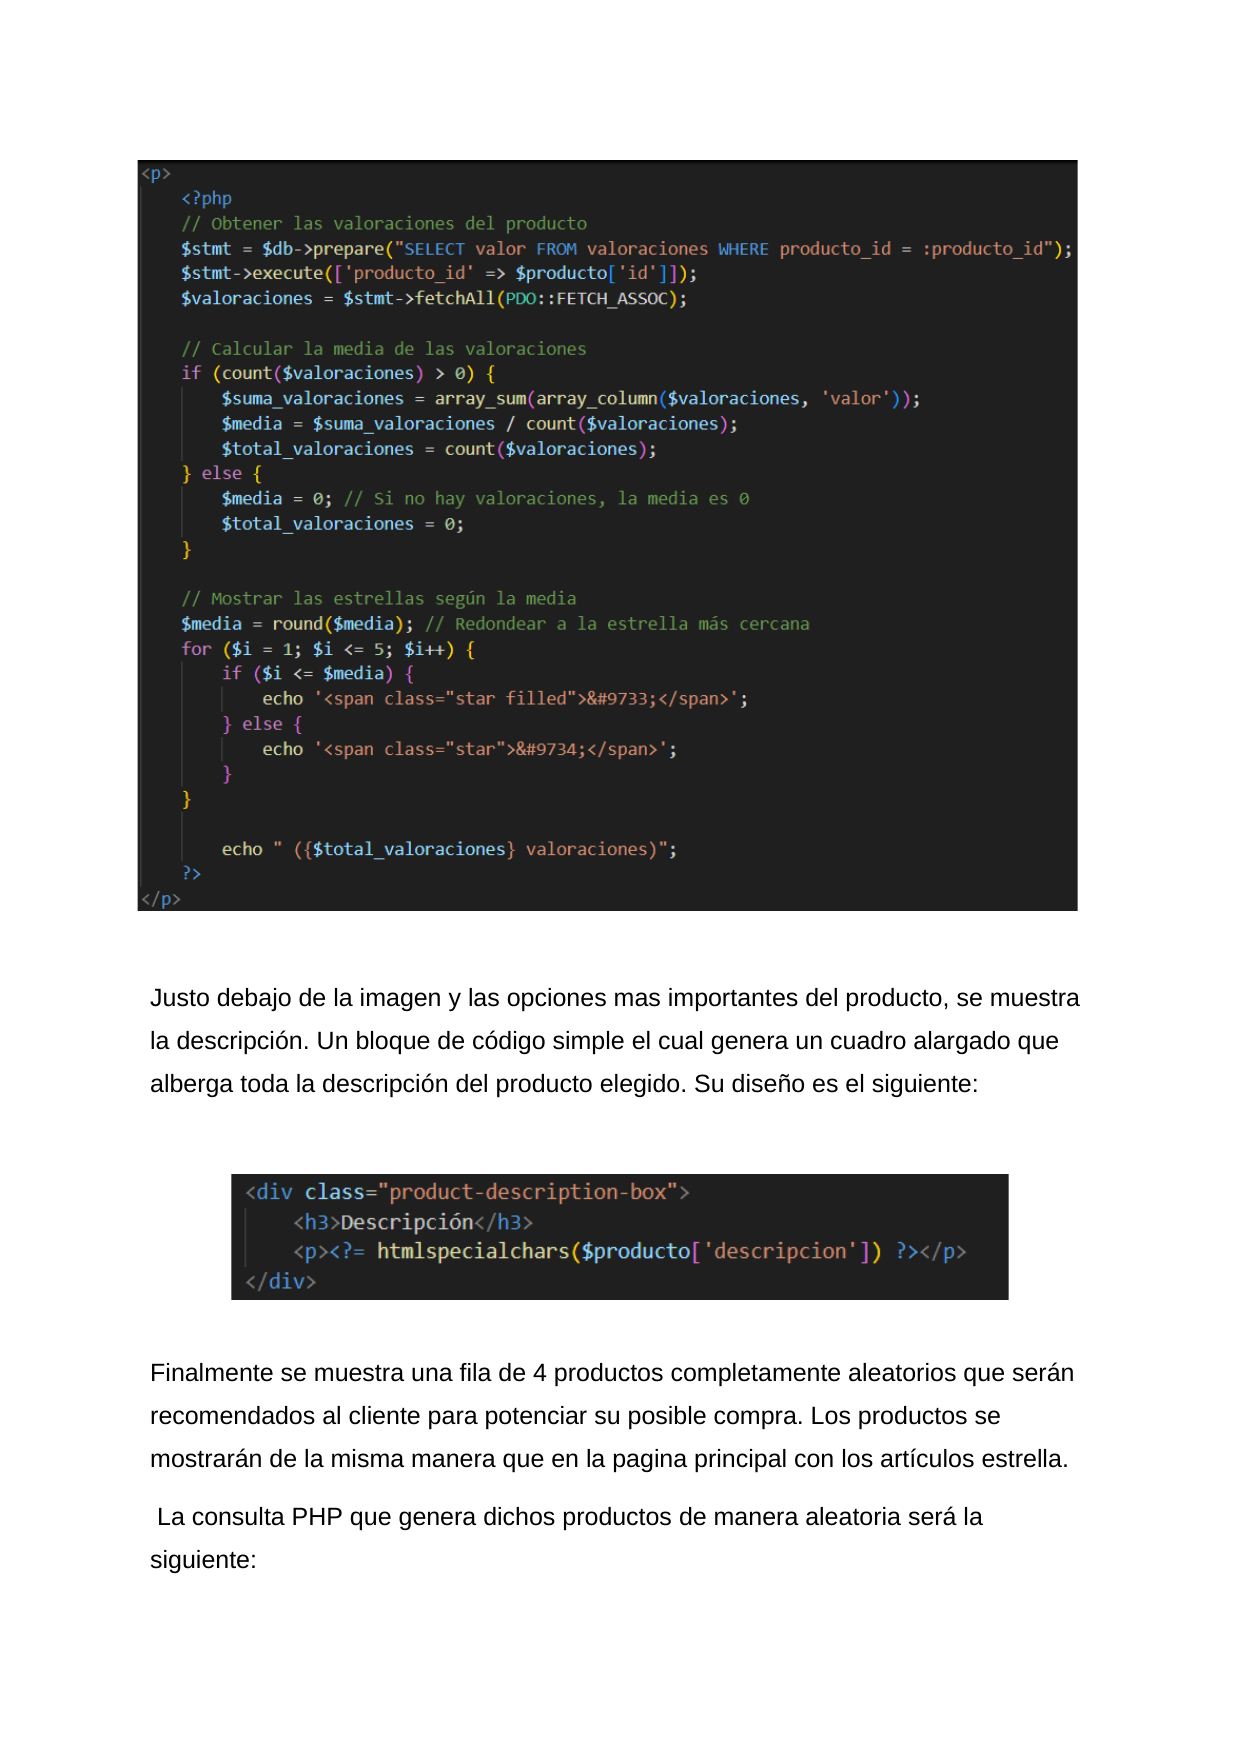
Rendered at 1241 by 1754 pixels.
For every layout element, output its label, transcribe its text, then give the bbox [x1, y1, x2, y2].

picture [137, 160, 1078, 911]
text Justo debajo de la imagen y las opciones mas importantes del producto, se muestra la descripción. Un bloque de código simple el cual genera un cuadro alargado que alberga toda la descripción del producto elegido. Su diseño es el siguiente: [150, 983, 1090, 1098]
text La consulta PHP que genera dichos productos de manera aleatoria será la siguiente: [150, 1502, 1090, 1573]
picture [231, 1174, 1009, 1300]
text Finalmente se muestra una fila de 4 productos completamente aleatorios que serán recomendados al cliente para potenciar su posible compra. Los productos se mostrarán de la misma manera que en la pagina principal con los artículos estrella. [150, 1358, 1090, 1473]
